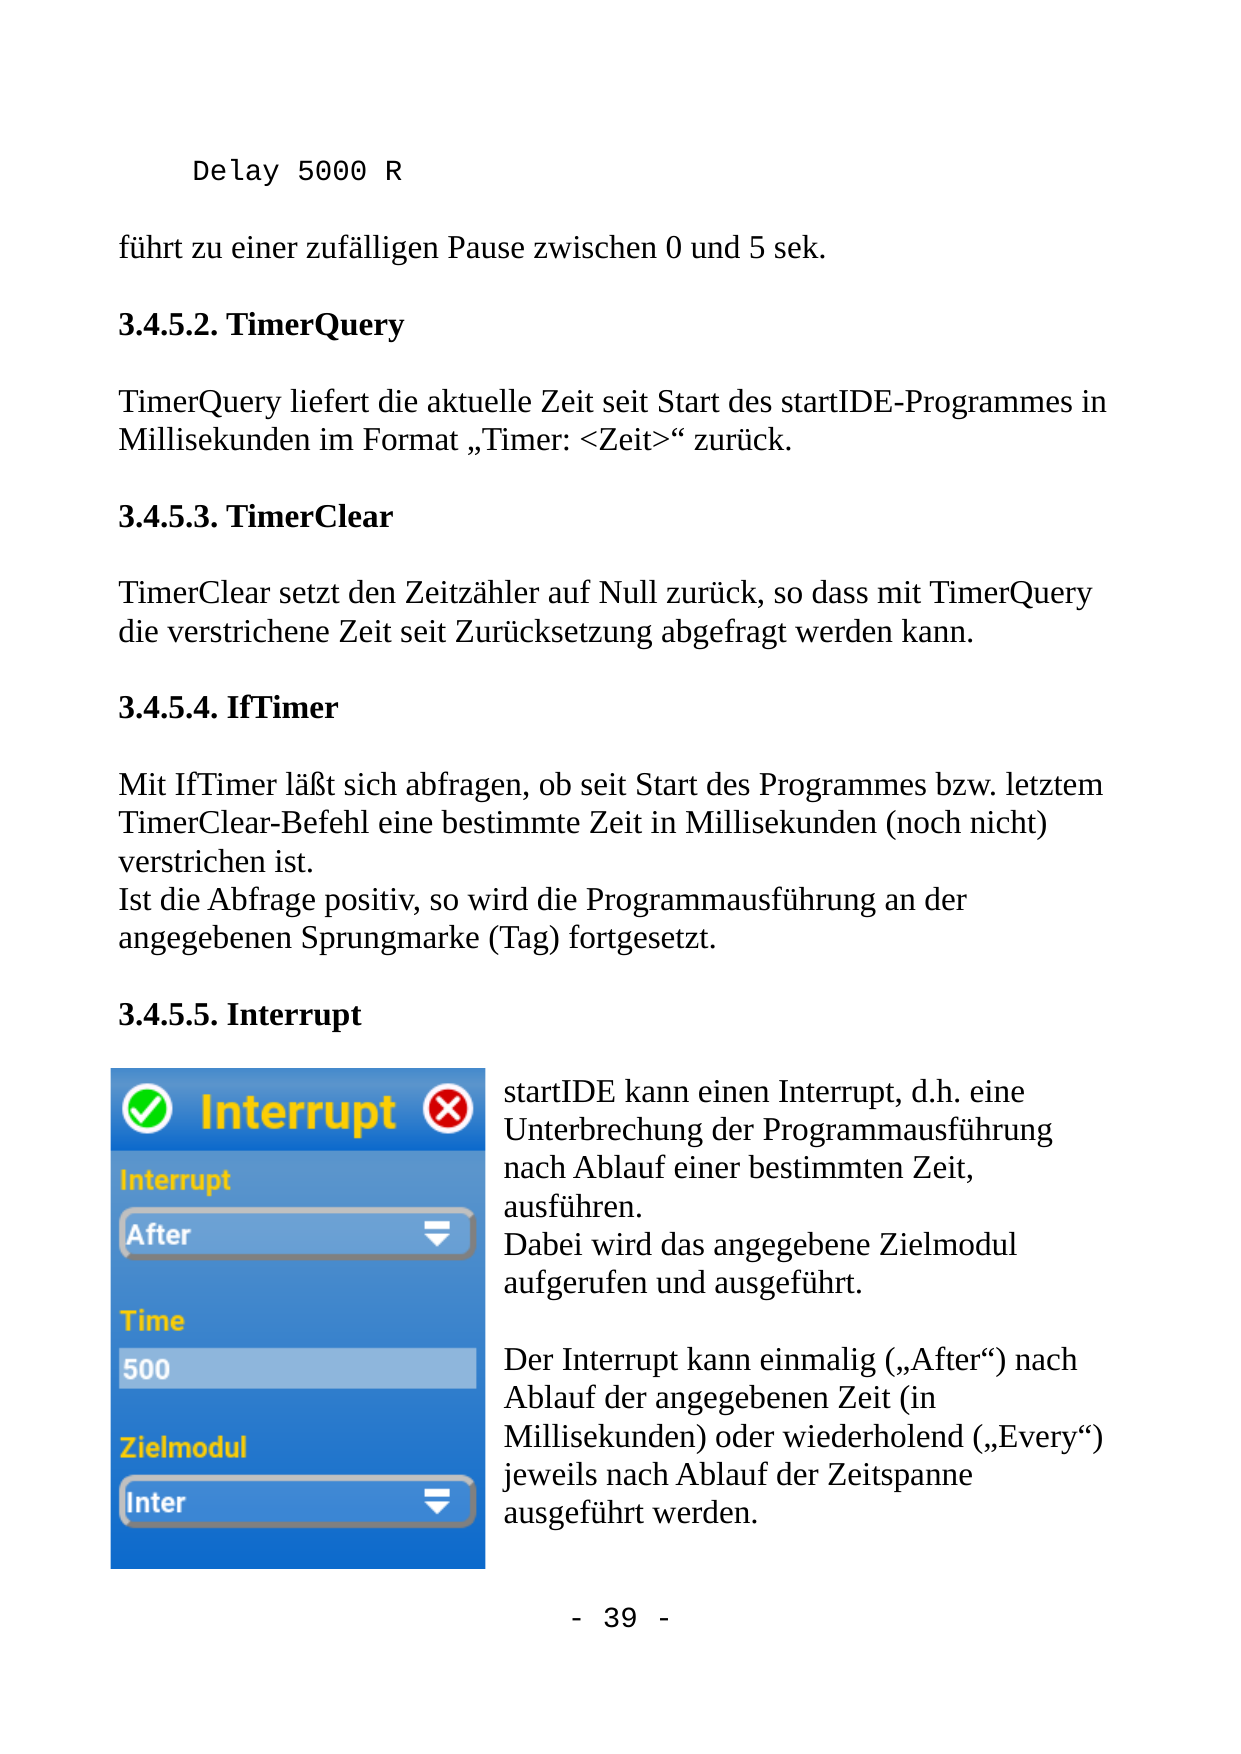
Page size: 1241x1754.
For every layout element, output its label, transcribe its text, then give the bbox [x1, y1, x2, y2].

text 3.4.5.2. TimerQuery [118, 304, 1122, 343]
text 3.4.5.3. TimerClear [118, 496, 1122, 534]
text führt zu einer zufälligen Pause zwischen 0 und 5 sek. [118, 228, 1122, 266]
text 3.4.5.5. Interrupt [118, 994, 1122, 1033]
text Dabei wird das angegebene Zielmodul aufgerufen und ausgeführt. [486, 1224, 1122, 1301]
text Delay 5000 R [118, 156, 1122, 189]
text TimerQuery liefert die aktuelle Zeit seit Start des startIDE-Programmes in Millisekunden im Format „Timer: <Zeit>“ zurück. [118, 381, 1122, 458]
text Ist die Abfrage positiv, so wird die Programmausführung an der angegebenen Sprungmarke (Tag) fortgesetzt. [118, 879, 1122, 956]
text Der Interrupt kann einmalig („After“) nach Ablauf der angegebenen Zeit (in Millisekunden) oder wiederholend („Every“) jeweils nach Ablauf der Zeitspanne ausgeführt werden. [486, 1339, 1122, 1531]
picture [110, 1068, 486, 1569]
text Mit IfTimer läßt sich abfragen, ob seit Start des Programmes bzw. letztem TimerClear-Befehl eine bestimmte Zeit in Millisekunden (noch nicht) verstrichen ist. [118, 764, 1122, 879]
text TimerClear setzt den Zeitzähler auf Null zurück, so dass mit TimerQuery die verstrichene Zeit seit Zurücksetzung abgefragt werden kann. [118, 573, 1122, 649]
text 3.4.5.4. IfTimer [118, 688, 1122, 726]
text startIDE kann einen Interrupt, d.h. eine Unterbrechung der Programmausführung nach Ablauf einer bestimmten Zeit, ausführen. [486, 1071, 1122, 1224]
